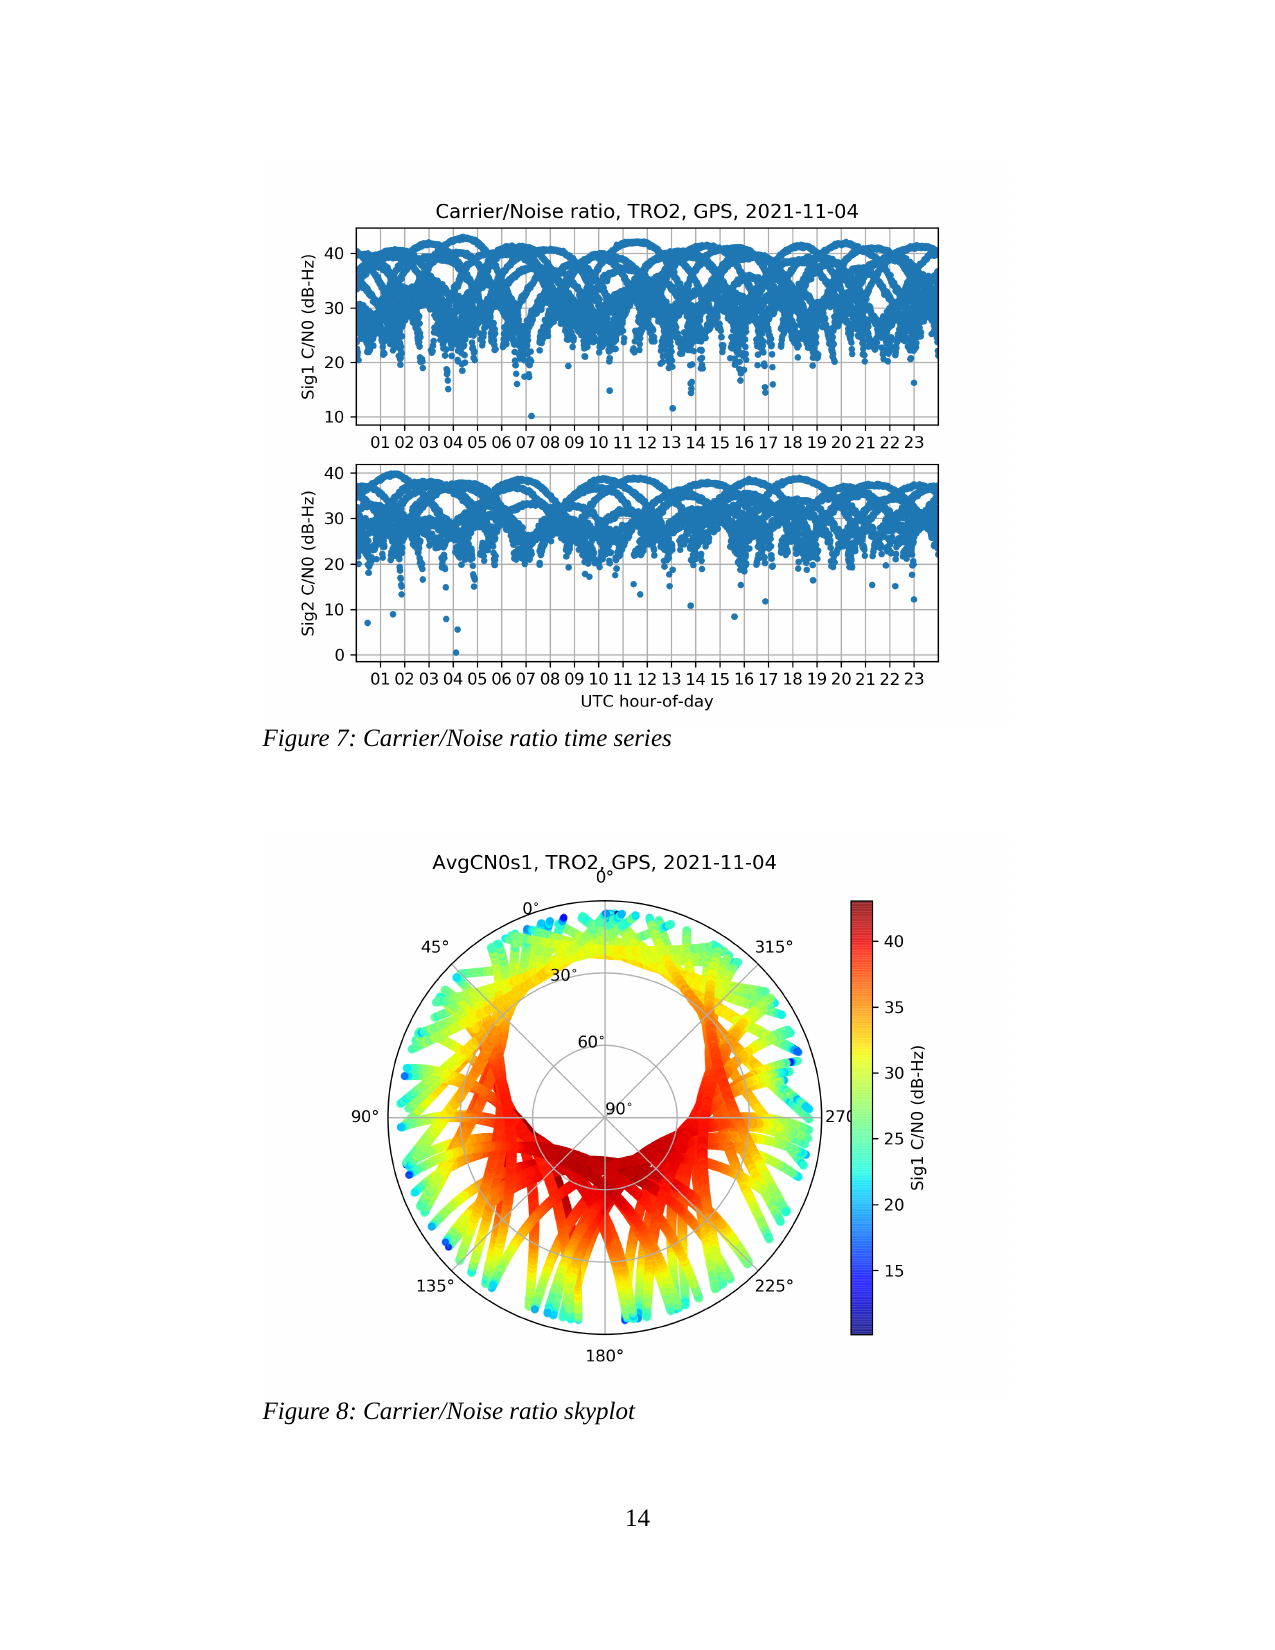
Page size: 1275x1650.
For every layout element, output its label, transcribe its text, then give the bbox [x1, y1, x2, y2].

text Figure 7: Carrier/Noise ratio time series [262, 723, 1012, 751]
picture [262, 160, 1013, 723]
text Figure 8: Carrier/Noise ratio skyplot [262, 1396, 1012, 1424]
picture [262, 833, 1013, 1396]
